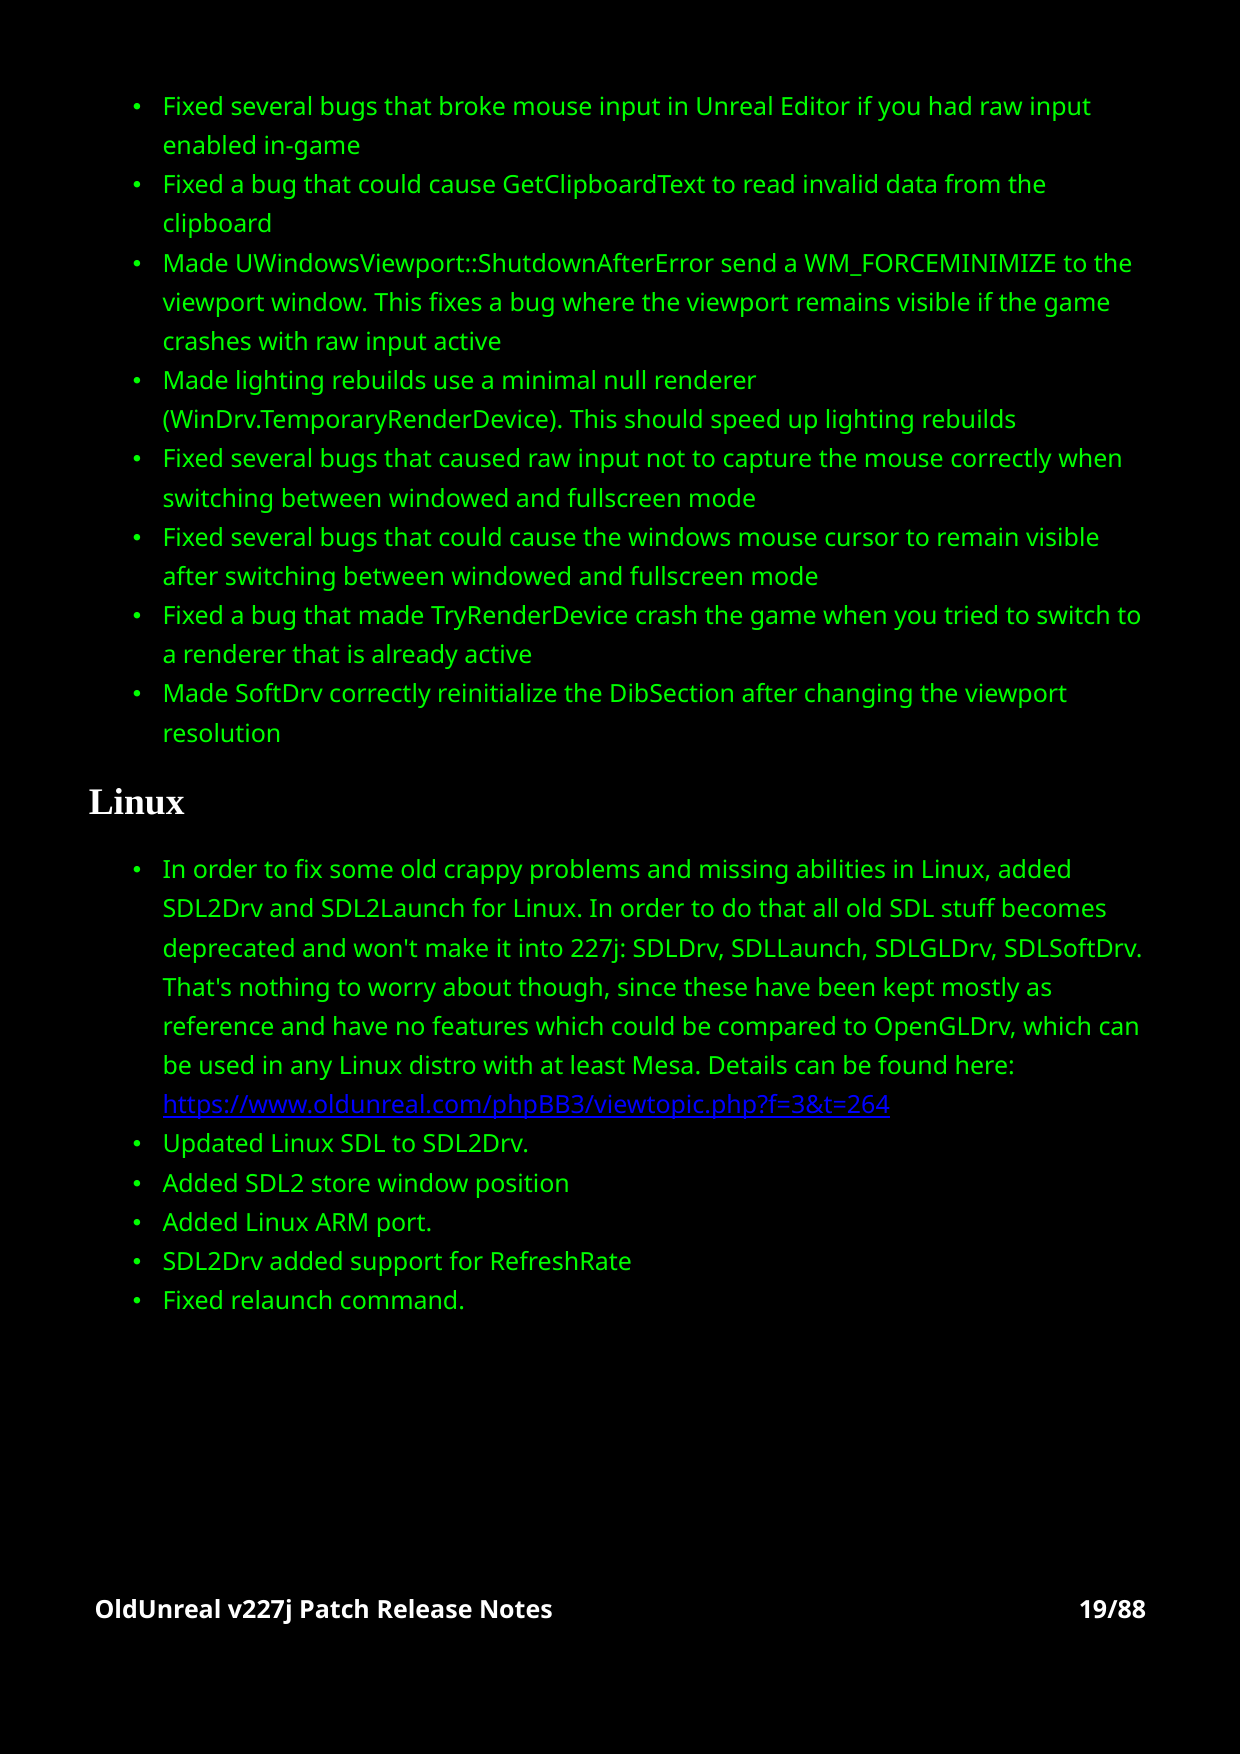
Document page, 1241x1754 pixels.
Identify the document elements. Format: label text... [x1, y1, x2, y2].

list Fixed several bugs that could cause the windows mouse cursor to remain visible after switching between windowed and fullscreen mode [133, 519, 1152, 593]
list Added Linux ARM port. [133, 1204, 1152, 1238]
list Fixed a bug that could cause GetClipboardText to read invalid data from the clipboard [133, 167, 1152, 240]
list Made SoftDrv correctly reinitialize the DibSection after changing the viewport resolution [133, 676, 1152, 749]
subtitle Linux [88, 779, 1152, 822]
list Fixed a bug that made TryRenderDevice crash the game when you tried to switch to a renderer that is already active [133, 598, 1152, 671]
list SDL2Drv added support for RefreshRate [133, 1244, 1152, 1278]
list Added SDL2 store window position [133, 1165, 1152, 1199]
list Updated Linux SDL to SDL2Drv. [133, 1126, 1152, 1160]
list Made lighting rebuilds use a minimal null renderer (WinDrv.TemporaryRenderDevice). This should speed up lighting rebuilds [133, 363, 1152, 436]
list In order to fix some old crappy problems and missing abilities in Linux, added SDL2Drv and SDL2Launch for Linux. In order to do that all old SDL stuff becomes deprecated and won't make it into 227j: SDLDrv, SDLLaunch, SDLGLDrv, SDLSoftDrv. That's nothing to worry about though, since these have been kept mostly as reference and have no features which could be compared to OpenGLDrv, which can be used in any Linux distro with at least Mesa. Details can be found here: https://www.oldunreal.com/phpBB3/viewtopic.php?f=3&t=264 [133, 852, 1152, 1121]
list Made UWindowsViewport::ShutdownAfterError send a WM_FORCEMINIMIZE to the viewport window. This fixes a bug where the viewport remains visible if the game crashes with raw input active [133, 245, 1152, 358]
list Fixed several bugs that caused raw input not to capture the mouse correctly when switching between windowed and fullscreen mode [133, 441, 1152, 514]
list Fixed relaunch command. [133, 1283, 1152, 1317]
list Fixed several bugs that broke mouse input in Unreal Editor if you had raw input enabled in-game [133, 88, 1152, 162]
